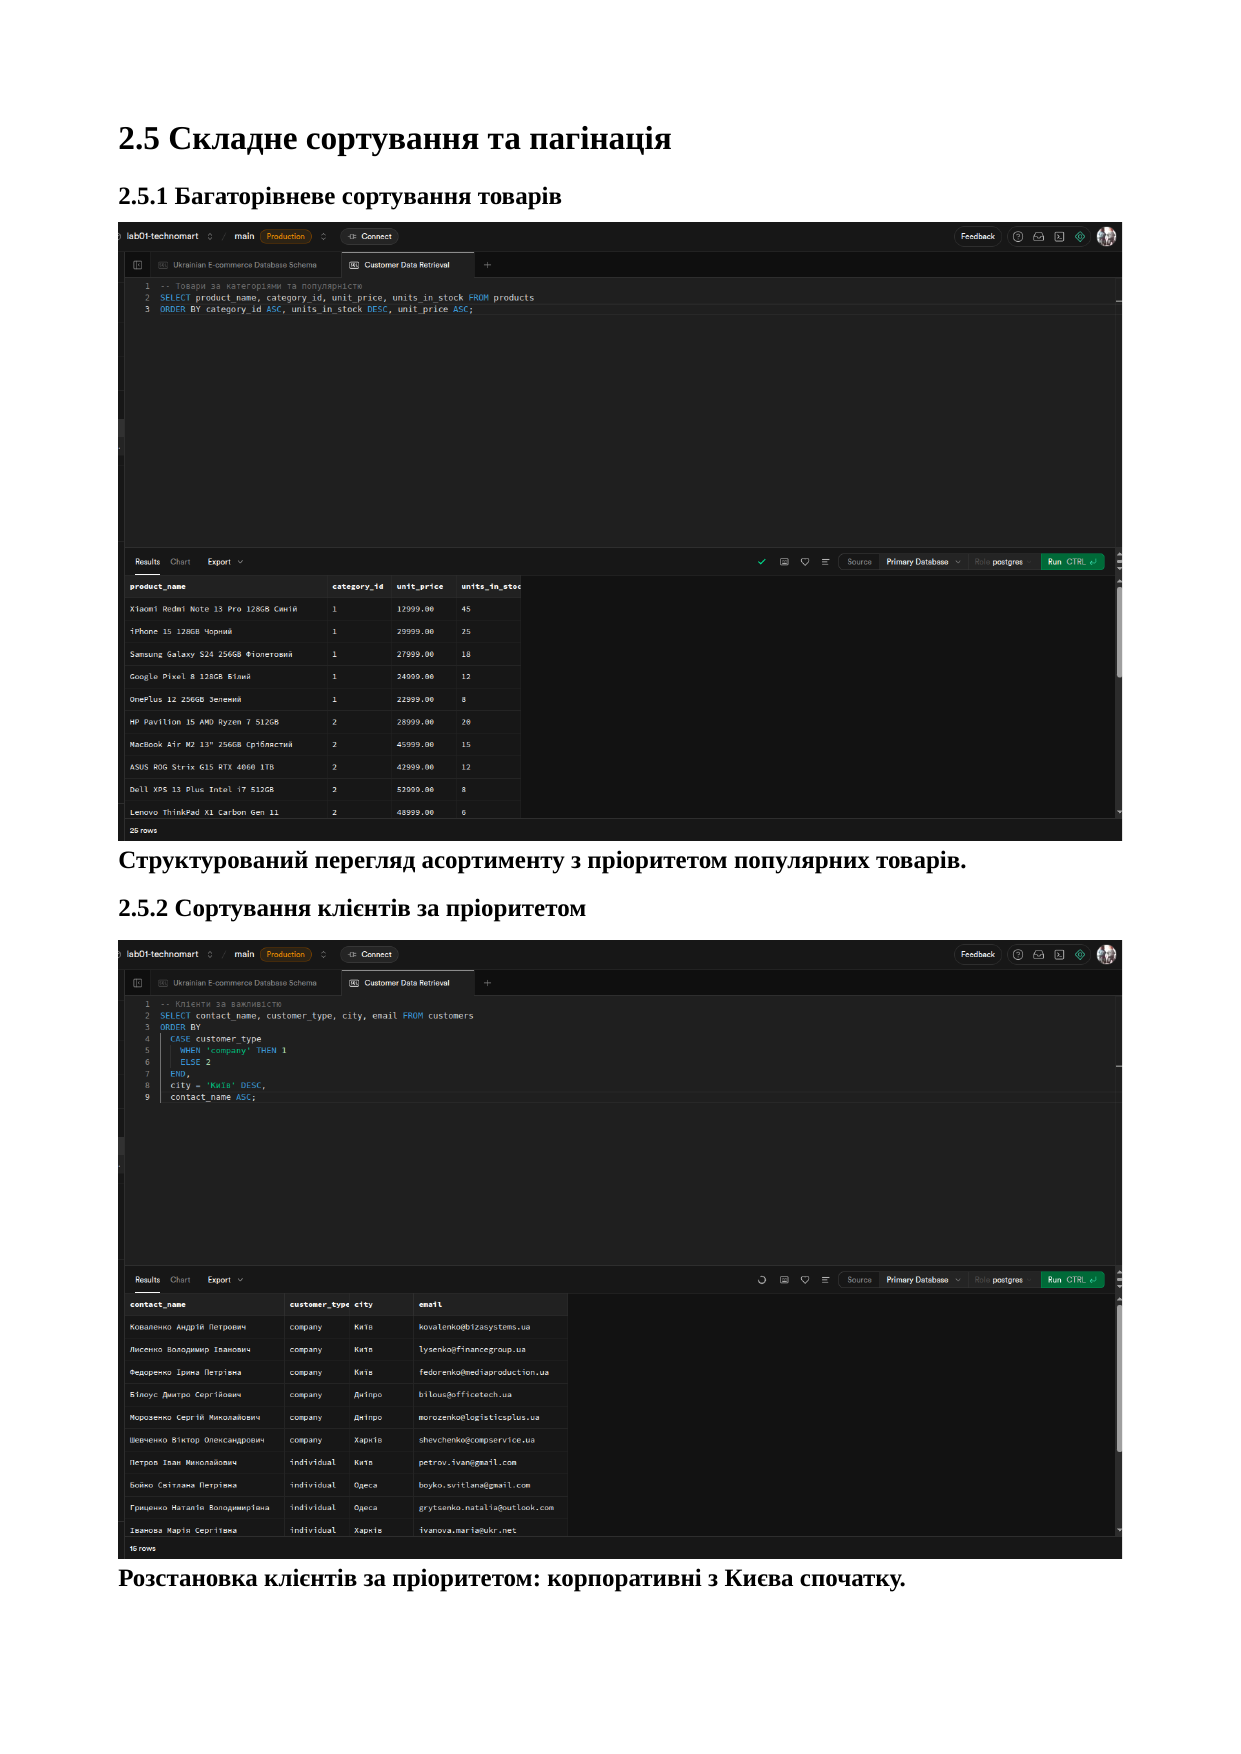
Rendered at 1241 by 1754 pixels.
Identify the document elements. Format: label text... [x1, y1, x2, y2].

text Розстановка клієнтів за пріоритетом: корпоративні з Києва спочатку. [118, 1559, 1122, 1592]
picture [118, 222, 1123, 841]
picture [118, 940, 1123, 1559]
text 2.5.2 Сортування клієнтів за пріоритетом [118, 893, 1122, 922]
subtitle 2.5 Складне сортування та пагінація [118, 118, 1122, 156]
subtitle 2.5.1 Багаторівневе сортування товарів [118, 181, 1122, 210]
text Структурований перегляд асортименту з пріоритетом популярних товарів. [118, 841, 1122, 874]
